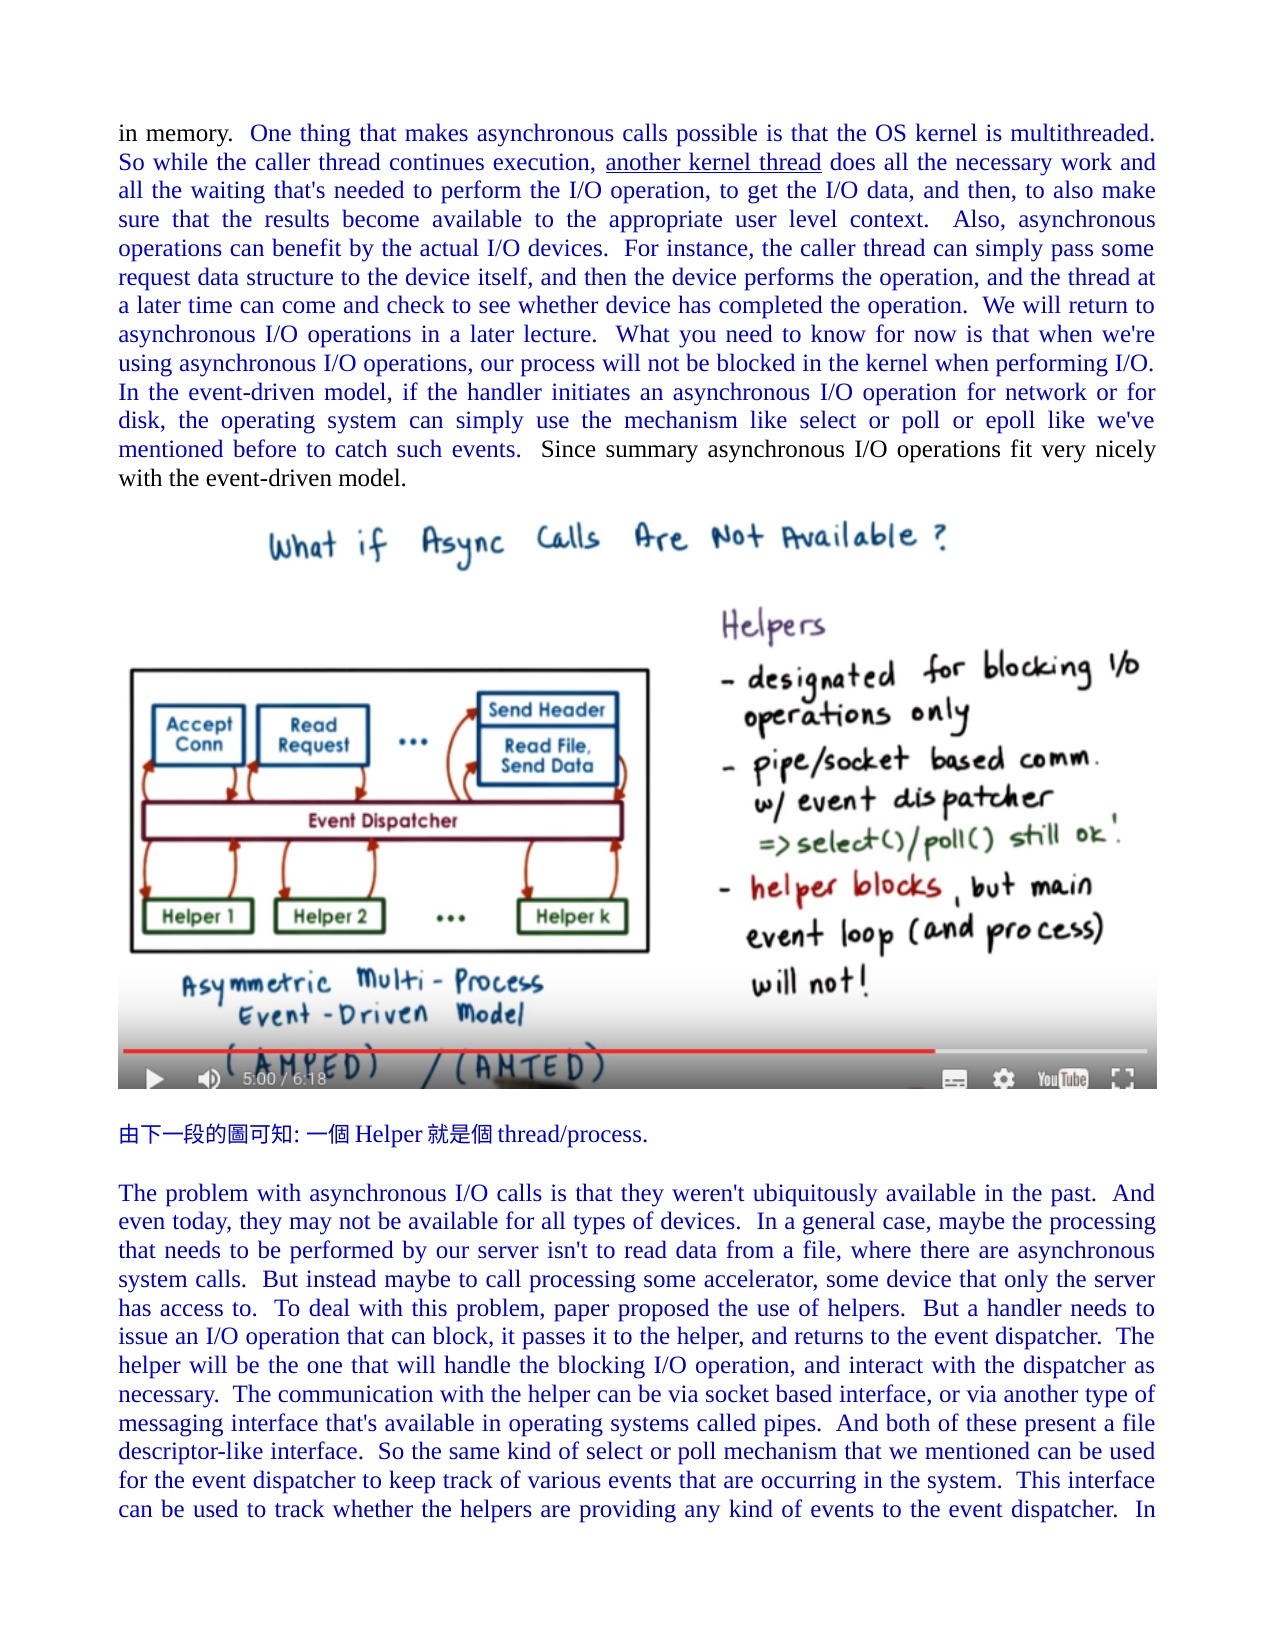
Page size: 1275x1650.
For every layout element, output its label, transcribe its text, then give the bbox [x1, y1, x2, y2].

text in memory. One thing that makes asynchronous calls possible is that the OS kernel is multithreaded. So while the caller thread continues execution, another kernel thread does all the necessary work and all the waiting that's needed to perform the I/O operation, to get the I/O data, and then, to also make sure that the results become available to the appropriate user level context. Also, asynchronous operations can benefit by the actual I/O devices. For instance, the caller thread can simply pass some request data structure to the device itself, and then the device performs the operation, and the thread at a later time can come and check to see whether device has completed the operation. We will return to asynchronous I/O operations in a later lecture. What you need to know for now is that when we're using asynchronous I/O operations, our process will not be blocked in the kernel when performing I/O. In the event-driven model, if the handler initiates an asynchronous I/O operation for network or for disk, the operating system can simply use the mechanism like select or poll or epoll like we've mentioned before to catch such events. Since summary asynchronous I/O operations fit very nicely with the event-driven model. [118, 118, 1157, 492]
picture [118, 520, 1157, 1089]
text 由下一段的圖可知: 一個Helper就是個thread/process. [118, 1117, 1157, 1149]
text The problem with asynchronous I/O calls is that they weren't ubiquitously available in the past. And even today, they may not be available for all types of devices. In a general case, maybe the processing that needs to be performed by our server isn't to read data from a file, where there are asynchronous system calls. But instead maybe to call processing some accelerator, some device that only the server has access to. To deal with this problem, paper proposed the use of helpers. But a handler needs to issue an I/O operation that can block, it passes it to the helper, and returns to the event dispatcher. The helper will be the one that will handle the blocking I/O operation, and interact with the dispatcher as necessary. The communication with the helper can be via socket based interface, or via another type of messaging interface that's available in operating systems called pipes. And both of these present a file descriptor-like interface. So the same kind of select or poll mechanism that we mentioned can be used for the event dispatcher to keep track of various events that are occurring in the system. This interface can be used to track whether the helpers are providing any kind of events to the event dispatcher. In [118, 1178, 1157, 1523]
